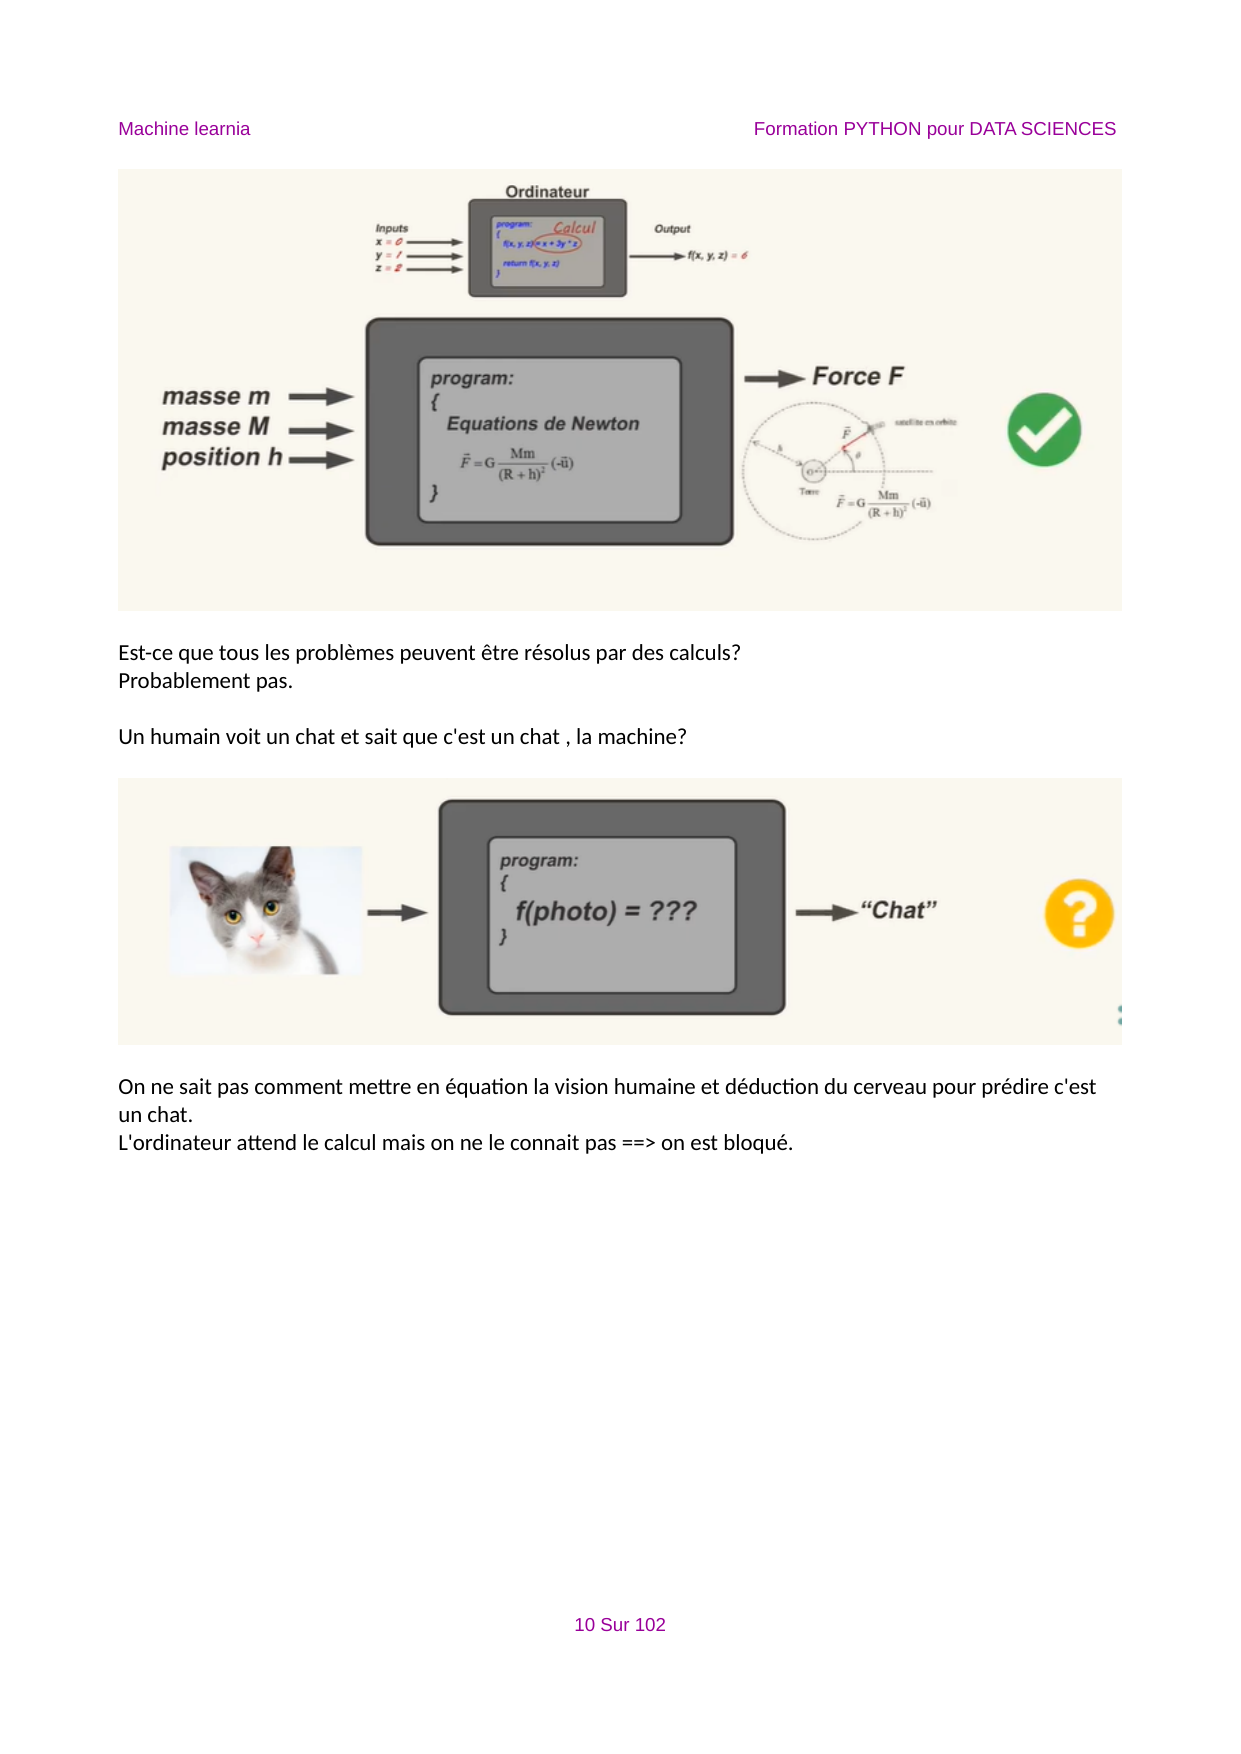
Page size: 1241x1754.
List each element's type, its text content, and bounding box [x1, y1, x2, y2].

picture [118, 169, 1122, 611]
text On ne sait pas comment mettre en équation la vision humaine et déduction du cerveau pour prédire c'est un chat. [118, 1072, 1122, 1128]
text Est-ce que tous les problèmes peuvent être résolus par des calculs? [118, 638, 1122, 666]
text L'ordinateur attend le calcul mais on ne le connait pas ==> on est bloqué. [118, 1128, 1122, 1156]
text Probablement pas. [118, 666, 1122, 694]
text Un humain voit un chat et sait que c'est un chat , la machine? [118, 722, 1122, 751]
picture [118, 778, 1122, 1045]
